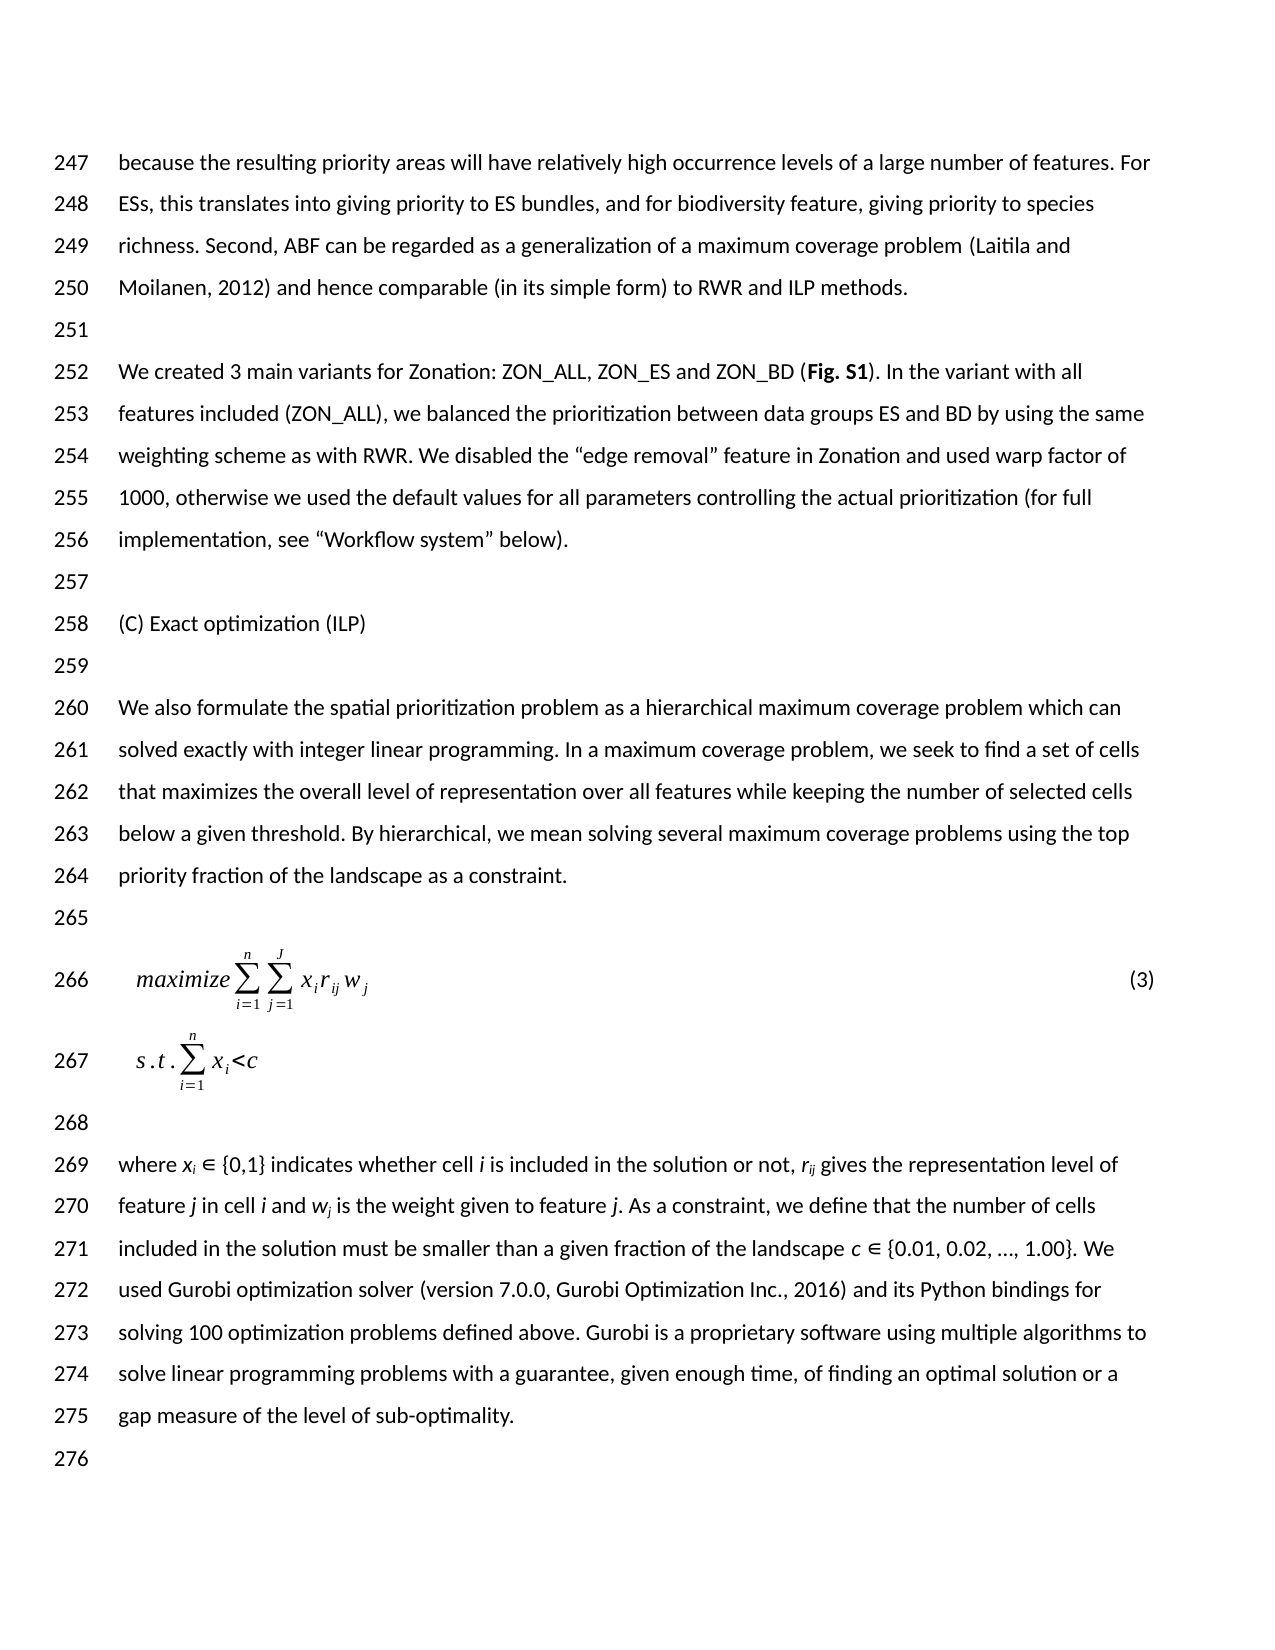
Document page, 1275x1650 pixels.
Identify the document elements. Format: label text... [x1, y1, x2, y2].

text We created 3 main variants for Zonation: ZON_ALL, ZON_ES and ZON_BD (Fig. S1). In the variant with all features included (ZON_ALL), we balanced the prioritization between data groups ES and BD by using the same weighting scheme as with RWR. We disabled the “edge removal” feature in Zonation and used warp factor of 1000, otherwise we used the default values for all parameters controlling the actual prioritization (for full implementation, see “Workflow system” below). [118, 357, 1157, 553]
text We also formulate the spatial prioritization problem as a hierarchical maximum coverage problem which can solved exactly with integer linear programming. In a maximum coverage problem, we seek to find a set of cells that maximizes the overall level of representation over all features while keeping the number of selected cells below a given threshold. By hierarchical, we mean solving several maximum coverage problems using the top priority fraction of the landscape as a constraint. [118, 693, 1157, 889]
text where xi ∊ {0,1} indicates whether cell i is included in the solution or not, rij gives the representation level of feature j in cell i and wj is the weight given to feature j. As a constraint, we define that the number of cells included in the solution must be smaller than a given fraction of the landscape c ∊ {0.01, 0.02, …, 1.00}. We used Gurobi optimization solver (version 7.0.0, Gurobi Optimization Inc., 2016) and its Python bindings⁠ for solving 100 optimization problems defined above. Gurobi is a proprietary software using multiple algorithms to solve linear programming problems with a guarantee, given enough time, of finding an optimal solution or a gap measure of the level of sub-optimality. [118, 1150, 1157, 1429]
text because the resulting priority areas will have relatively high occurrence levels of a large number of features. For ESs, this translates into giving priority to ES bundles, and for biodiversity feature, giving priority to species richness. Second, ABF can be regarded as a generalization of a maximum coverage problem (Laitila and Moilanen, 2012) and hence comparable (in its simple form) to RWR and ILP methods. [118, 148, 1157, 302]
subtitle (C) Exact optimization (ILP) [118, 609, 1157, 637]
text (3) [118, 945, 1157, 1012]
